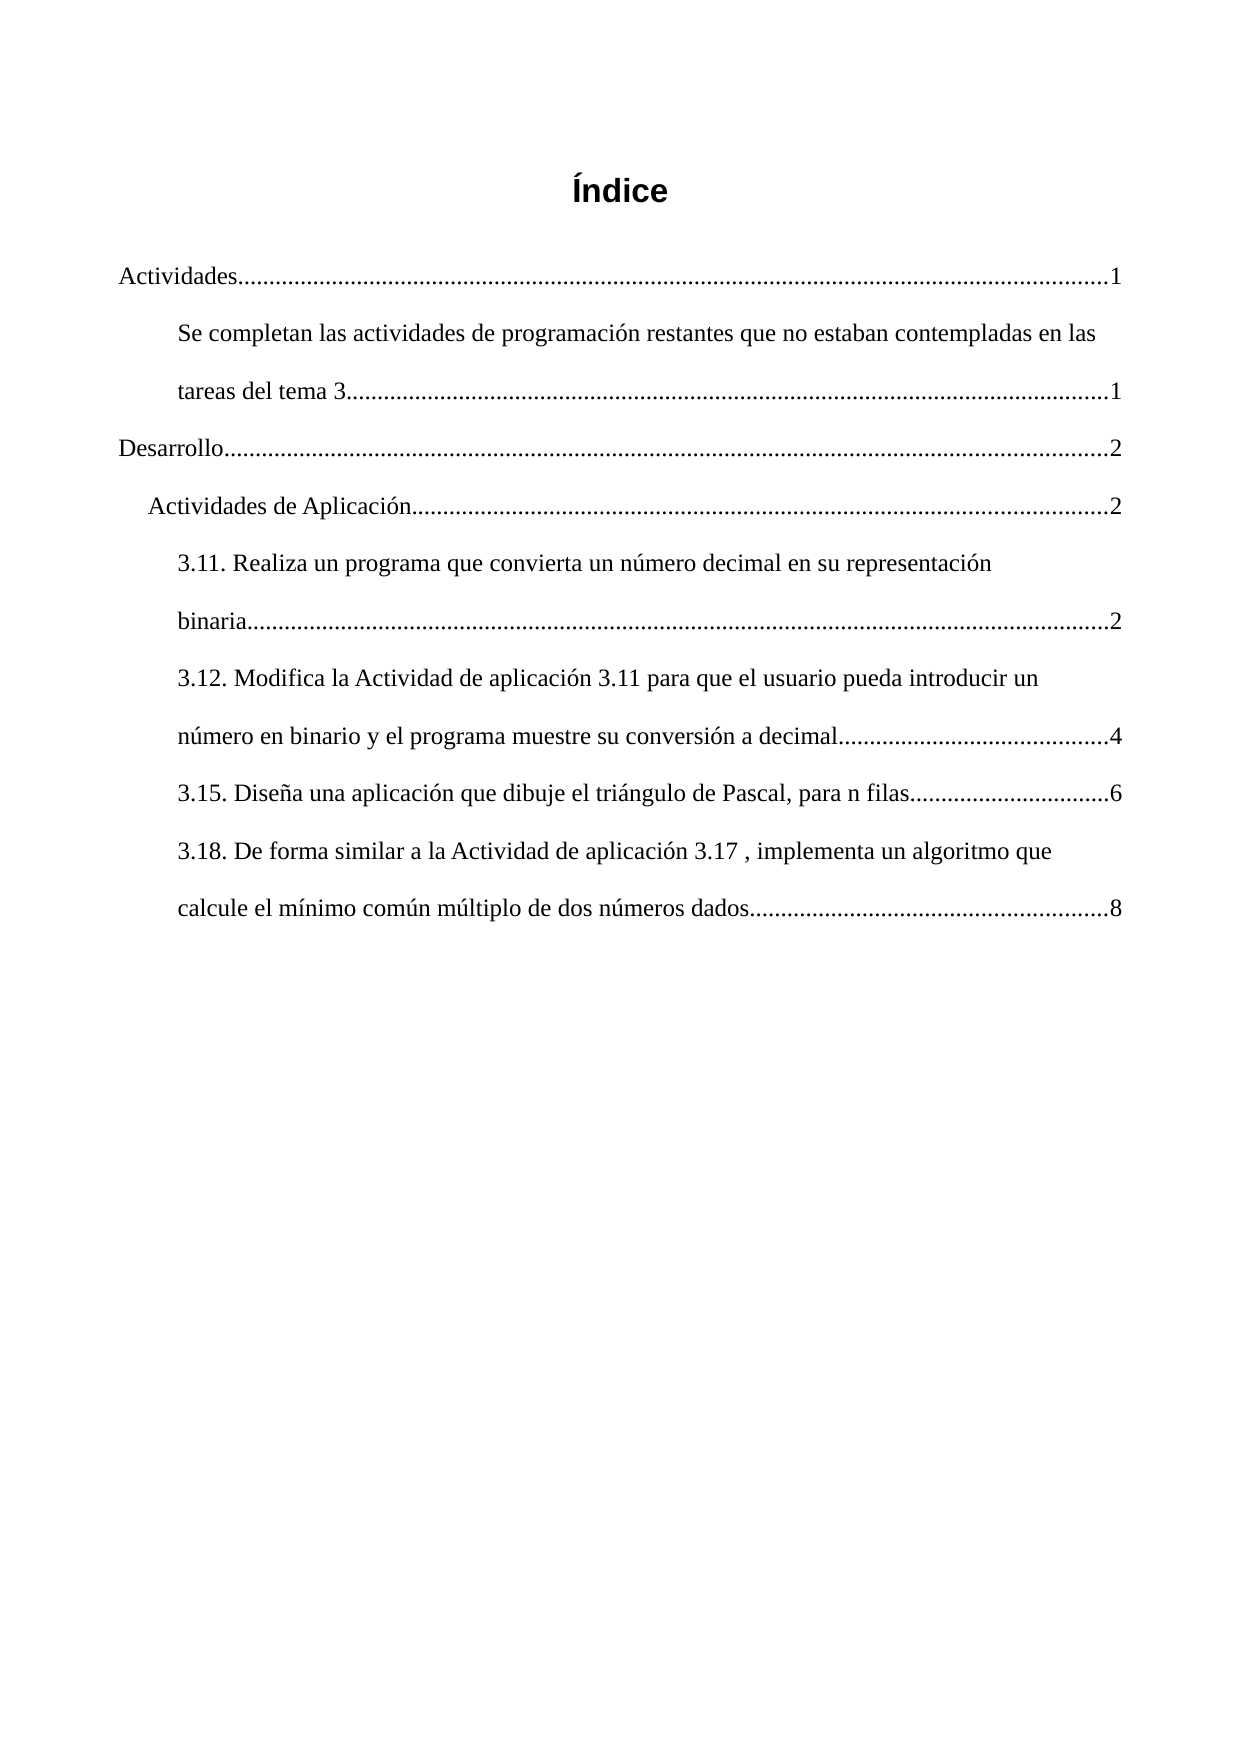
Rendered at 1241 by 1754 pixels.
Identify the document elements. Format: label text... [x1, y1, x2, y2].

text 3.12. Modifica la Actividad de aplicación 3.11 para que el usuario pueda introducir un [177, 663, 1122, 692]
text número en binario y el programa muestre su conversión a decimal. 4 [177, 721, 1122, 749]
text 3.11. Realiza un programa que convierta un número decimal en su representación [177, 548, 1122, 577]
text 3.15. Diseña una aplicación que dibuje el triángulo de Pascal, para n filas. 6 [177, 778, 1122, 807]
text Desarrollo 2 [118, 433, 1122, 462]
text Actividades 1 [118, 261, 1122, 289]
text Se completan las actividades de programación restantes que no estaban contempladas en las tareas del tema 3. 1 [177, 318, 1122, 404]
subtitle Índice [118, 171, 1122, 210]
text binaria. 2 [177, 606, 1122, 634]
text Actividades de Aplicación. 2 [148, 491, 1122, 519]
text 3.18. De forma similar a la Actividad de aplicación 3.17 , implementa un algoritmo que calcule el mínimo común múltiplo de dos números dados. 8 [177, 836, 1122, 922]
